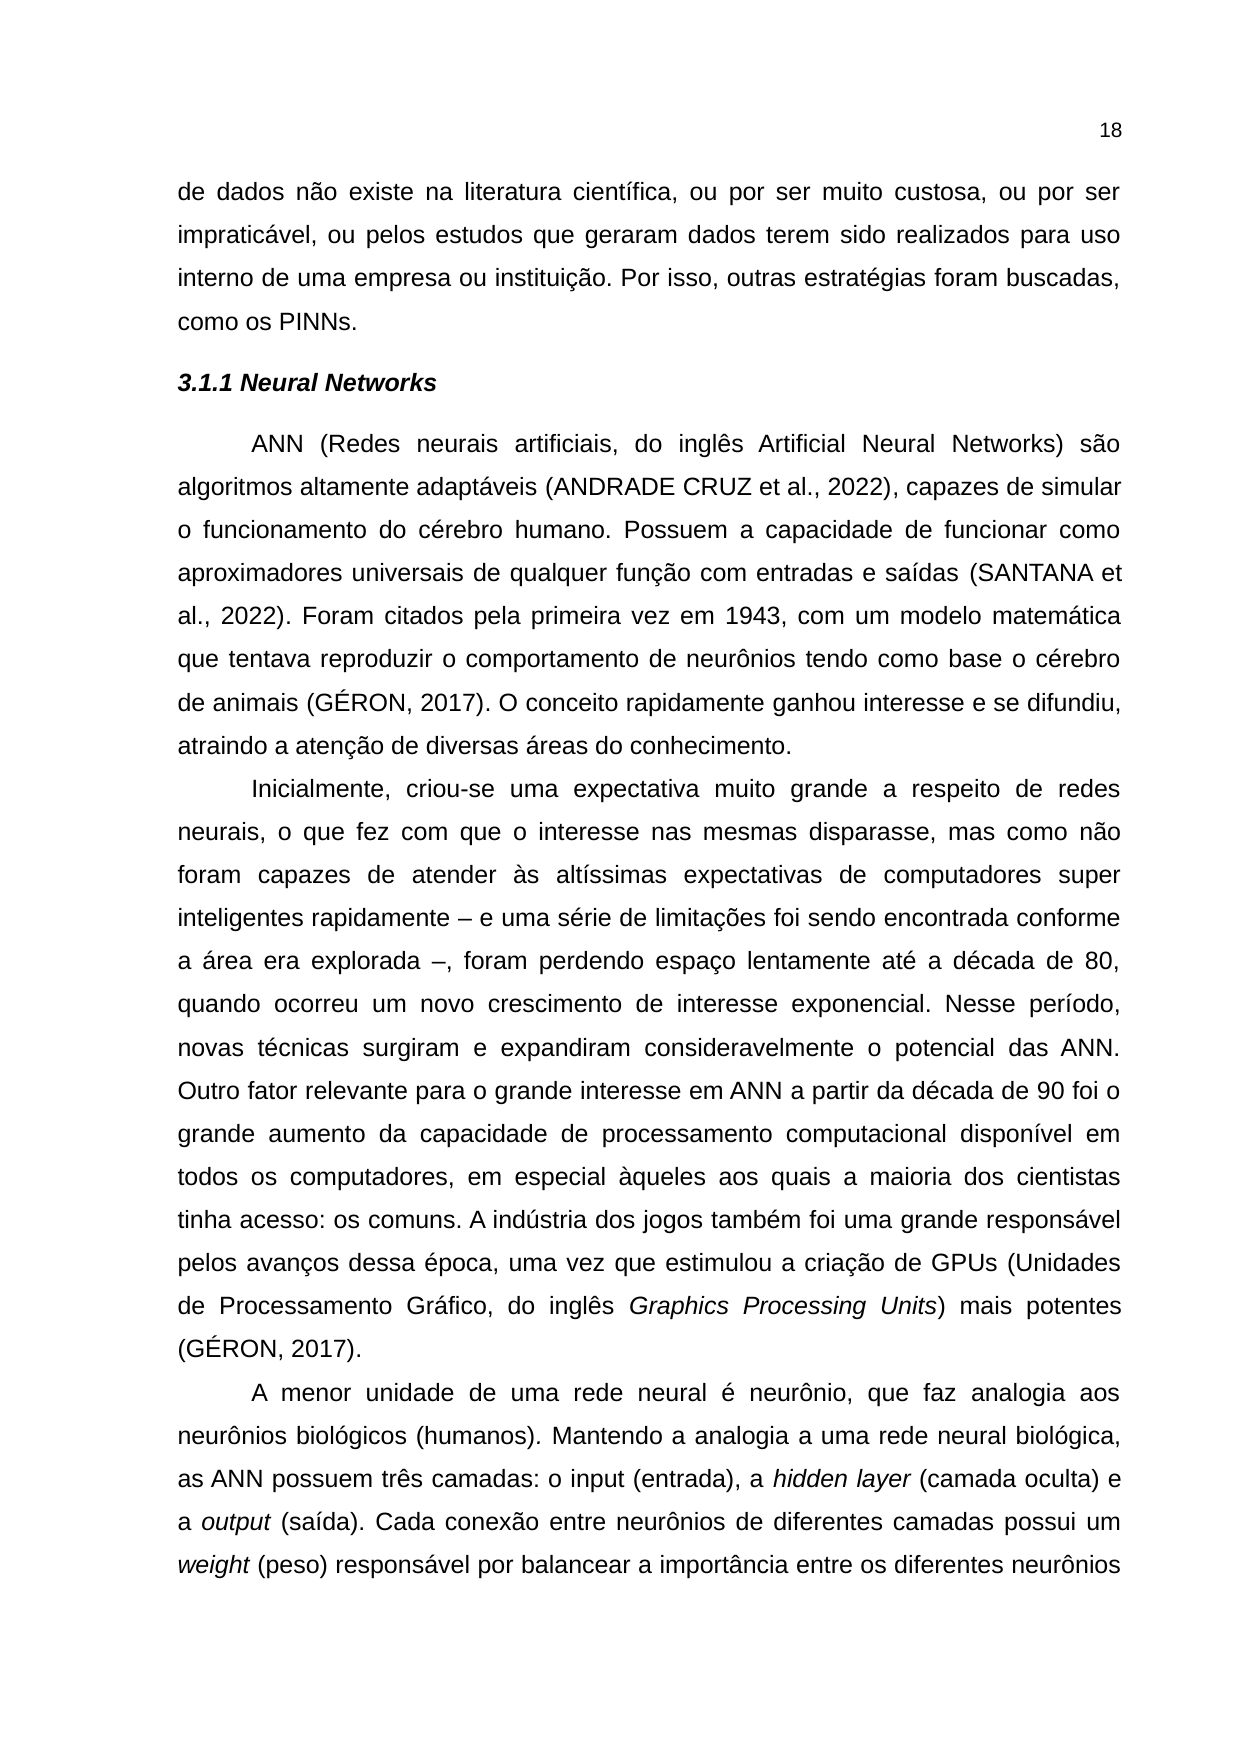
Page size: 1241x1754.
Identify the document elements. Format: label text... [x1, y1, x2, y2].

text A menor unidade de uma rede neural é neurônio, que faz analogia aos neurônios biológicos (humanos). Mantendo a analogia a uma rede neural biológica, as ANN possuem três camadas: o input (entrada), a hidden layer (camada oculta) e a output (saída). Cada conexão entre neurônios de diferentes camadas possui um weight (peso) responsável por balancear a importância entre os diferentes neurônios [177, 1377, 1122, 1579]
text de dados não existe na literatura científica, ou por ser muito custosa, ou por ser impraticável, ou pelos estudos que geraram dados terem sido realizados para uso interno de uma empresa ou instituição. Por isso, outras estratégias foram buscadas, como os PINNs. [177, 177, 1122, 335]
subtitle Neural Networks [177, 368, 1122, 396]
text Inicialmente, criou-se uma expectativa muito grande a respeito de redes neurais, o que fez com que o interesse nas mesmas disparasse, mas como não foram capazes de atender às altíssimas expectativas de computadores super inteligentes rapidamente – e uma série de limitações foi sendo encontrada conforme a área era explorada –, foram perdendo espaço lentamente até a década de 80, quando ocorreu um novo crescimento de interesse exponencial. Nesse período, novas técnicas surgiram e expandiram consideravelmente o potencial das ANN. Outro fator relevante para o grande interesse em ANN a partir da década de 90 foi o grande aumento da capacidade de processamento computacional disponível em todos os computadores, em especial àqueles aos quais a maioria dos cientistas tinha acesso: os comuns. A indústria dos jogos também foi uma grande responsável pelos avanços dessa época, uma vez que estimulou a criação de GPUs (Unidades de Processamento Gráfico, do inglês Graphics Processing Units) mais potentes (GÉRON, 2017). [177, 774, 1122, 1363]
text ANN (Redes neurais artificiais, do inglês Artificial Neural Networks) são algoritmos altamente adaptáveis (ANDRADE CRUZ et al., 2022), capazes de simular o funcionamento do cérebro humano. Possuem a capacidade de funcionar como aproximadores universais de qualquer função com entradas e saídas (SANTANA et al., 2022). Foram citados pela primeira vez em 1943, com um modelo matemática que tentava reproduzir o comportamento de neurônios tendo como base o cérebro de animais (GÉRON, 2017). O conceito rapidamente ganhou interesse e se difundiu, atraindo a atenção de diversas áreas do conhecimento. [177, 429, 1122, 759]
